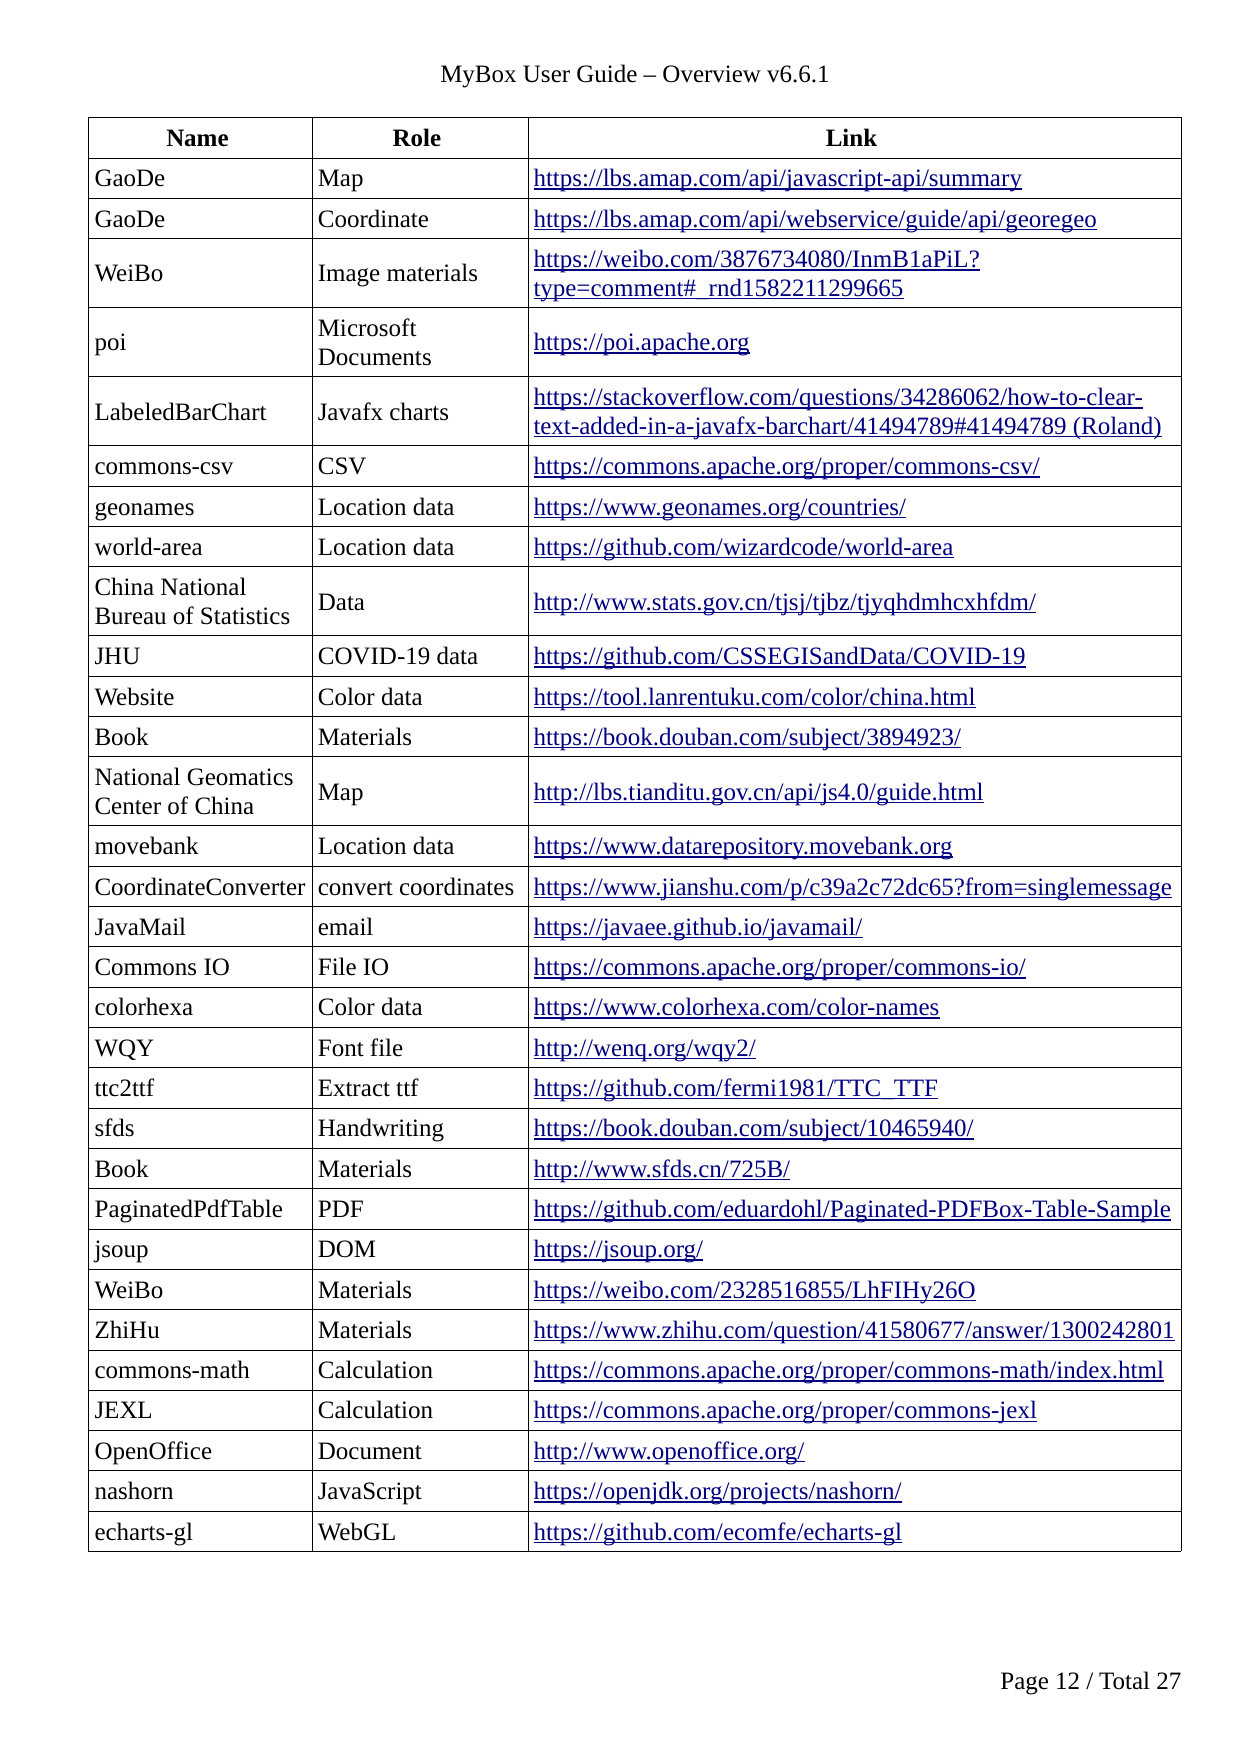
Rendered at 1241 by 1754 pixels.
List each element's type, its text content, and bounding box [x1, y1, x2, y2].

table_cell world-area [89, 527, 312, 566]
table_cell JHU [89, 636, 312, 676]
table_cell Color data [313, 677, 528, 716]
table_cell https://www.zhihu.com/question/41580677/answer/1300242801 [529, 1310, 1181, 1349]
table_cell https://weibo.com/3876734080/InmB1aPiL?type=comment#_rnd1582211299665 [529, 239, 1181, 307]
table_cell PaginatedPdfTable [89, 1189, 312, 1228]
table_cell https://commons.apache.org/proper/commons-math/index.html [529, 1351, 1181, 1390]
table_cell WebGL [313, 1512, 528, 1551]
table_cell Book [89, 1149, 312, 1188]
table_cell https://jsoup.org/ [529, 1230, 1181, 1269]
table_cell https://github.com/fermi1981/TTC_TTF [529, 1068, 1181, 1108]
table_cell Map [313, 159, 528, 198]
table_cell https://poi.apache.org [529, 308, 1181, 376]
table_cell commons-math [89, 1351, 312, 1390]
table_cell National Geomatics Center of China [89, 757, 312, 825]
table_cell Materials [313, 1310, 528, 1349]
table_cell ttc2ttf [89, 1068, 312, 1108]
table_cell https://stackoverflow.com/questions/34286062/how-to-clear-text-added-in-a-javafx-barchart/41494789#41494789 (Roland) [529, 377, 1181, 445]
table_cell JavaScript [313, 1471, 528, 1511]
table_cell sfds [89, 1109, 312, 1148]
table_cell Map [313, 757, 528, 825]
table_cell https://book.douban.com/subject/10465940/ [529, 1109, 1181, 1148]
table_cell OpenOffice [89, 1431, 312, 1470]
table_cell Javafx charts [313, 377, 528, 445]
table_cell https://lbs.amap.com/api/javascript-api/summary [529, 159, 1181, 198]
table_cell convert coordinates [313, 867, 528, 906]
table_cell WeiBo [89, 239, 312, 307]
table_cell https://www.jianshu.com/p/c39a2c72dc65?from=singlemessage [529, 867, 1181, 906]
table_cell https://lbs.amap.com/api/webservice/guide/api/georegeo [529, 199, 1181, 238]
table_cell http://www.openoffice.org/ [529, 1431, 1181, 1470]
table_cell GaoDe [89, 159, 312, 198]
table_cell Calculation [313, 1391, 528, 1430]
table_cell poi [89, 308, 312, 376]
table_cell Commons IO [89, 947, 312, 987]
table_cell https://javaee.github.io/javamail/ [529, 907, 1181, 946]
table_header Link [529, 118, 1181, 158]
table_cell Handwriting [313, 1109, 528, 1148]
table_cell CoordinateConverter [89, 867, 312, 906]
table_cell ZhiHu [89, 1310, 312, 1349]
table_cell Book [89, 717, 312, 756]
table_cell JavaMail [89, 907, 312, 946]
table_cell jsoup [89, 1230, 312, 1269]
table_cell Image materials [313, 239, 528, 307]
table_cell DOM [313, 1230, 528, 1269]
table_cell nashorn [89, 1471, 312, 1511]
table_cell movebank [89, 826, 312, 866]
table_cell http://wenq.org/wqy2/ [529, 1028, 1181, 1067]
table_cell https://openjdk.org/projects/nashorn/ [529, 1471, 1181, 1511]
table_cell geonames [89, 487, 312, 526]
table_cell https://github.com/CSSEGISandData/COVID-19 [529, 636, 1181, 676]
table_cell Color data [313, 988, 528, 1027]
table_cell Materials [313, 717, 528, 756]
table_cell Microsoft Documents [313, 308, 528, 376]
table_cell echarts-gl [89, 1512, 312, 1551]
table_cell Data [313, 567, 528, 635]
table_cell Materials [313, 1270, 528, 1309]
table_cell GaoDe [89, 199, 312, 238]
table_cell PDF [313, 1189, 528, 1228]
table_cell http://www.sfds.cn/725B/ [529, 1149, 1181, 1188]
table_cell https://commons.apache.org/proper/commons-jexl [529, 1391, 1181, 1430]
table_cell https://commons.apache.org/proper/commons-csv/ [529, 446, 1181, 486]
table_cell Location data [313, 487, 528, 526]
table_cell Location data [313, 826, 528, 866]
table_cell http://lbs.tianditu.gov.cn/api/js4.0/guide.html [529, 757, 1181, 825]
table_cell COVID-19 data [313, 636, 528, 676]
table_cell WQY [89, 1028, 312, 1067]
table_cell https://www.datarepository.movebank.org [529, 826, 1181, 866]
table_cell https://github.com/eduardohl/Paginated-PDFBox-Table-Sample [529, 1189, 1181, 1228]
table_cell email [313, 907, 528, 946]
table_cell colorhexa [89, 988, 312, 1027]
table_cell https://tool.lanrentuku.com/color/china.html [529, 677, 1181, 716]
table_cell Coordinate [313, 199, 528, 238]
table_cell Font file [313, 1028, 528, 1067]
table_cell Calculation [313, 1351, 528, 1390]
table_cell File IO [313, 947, 528, 987]
table_cell commons-csv [89, 446, 312, 486]
table_cell Extract ttf [313, 1068, 528, 1108]
table_cell Location data [313, 527, 528, 566]
table_header Name [89, 118, 312, 158]
table_cell https://book.douban.com/subject/3894923/ [529, 717, 1181, 756]
table_cell Materials [313, 1149, 528, 1188]
table_cell https://commons.apache.org/proper/commons-io/ [529, 947, 1181, 987]
table_cell https://www.geonames.org/countries/ [529, 487, 1181, 526]
table_cell WeiBo [89, 1270, 312, 1309]
table_cell https://github.com/ecomfe/echarts-gl [529, 1512, 1181, 1551]
table_cell https://github.com/wizardcode/world-area [529, 527, 1181, 566]
table_cell LabeledBarChart [89, 377, 312, 445]
table_cell http://www.stats.gov.cn/tjsj/tjbz/tjyqhdmhcxhfdm/ [529, 567, 1181, 635]
table_cell CSV [313, 446, 528, 486]
table_cell Website [89, 677, 312, 716]
table_header Role [313, 118, 528, 158]
table_cell https://weibo.com/2328516855/LhFIHy26O [529, 1270, 1181, 1309]
table_cell China National Bureau of Statistics [89, 567, 312, 635]
table_cell https://www.colorhexa.com/color-names [529, 988, 1181, 1027]
table_cell Document [313, 1431, 528, 1470]
table_cell JEXL [89, 1391, 312, 1430]
